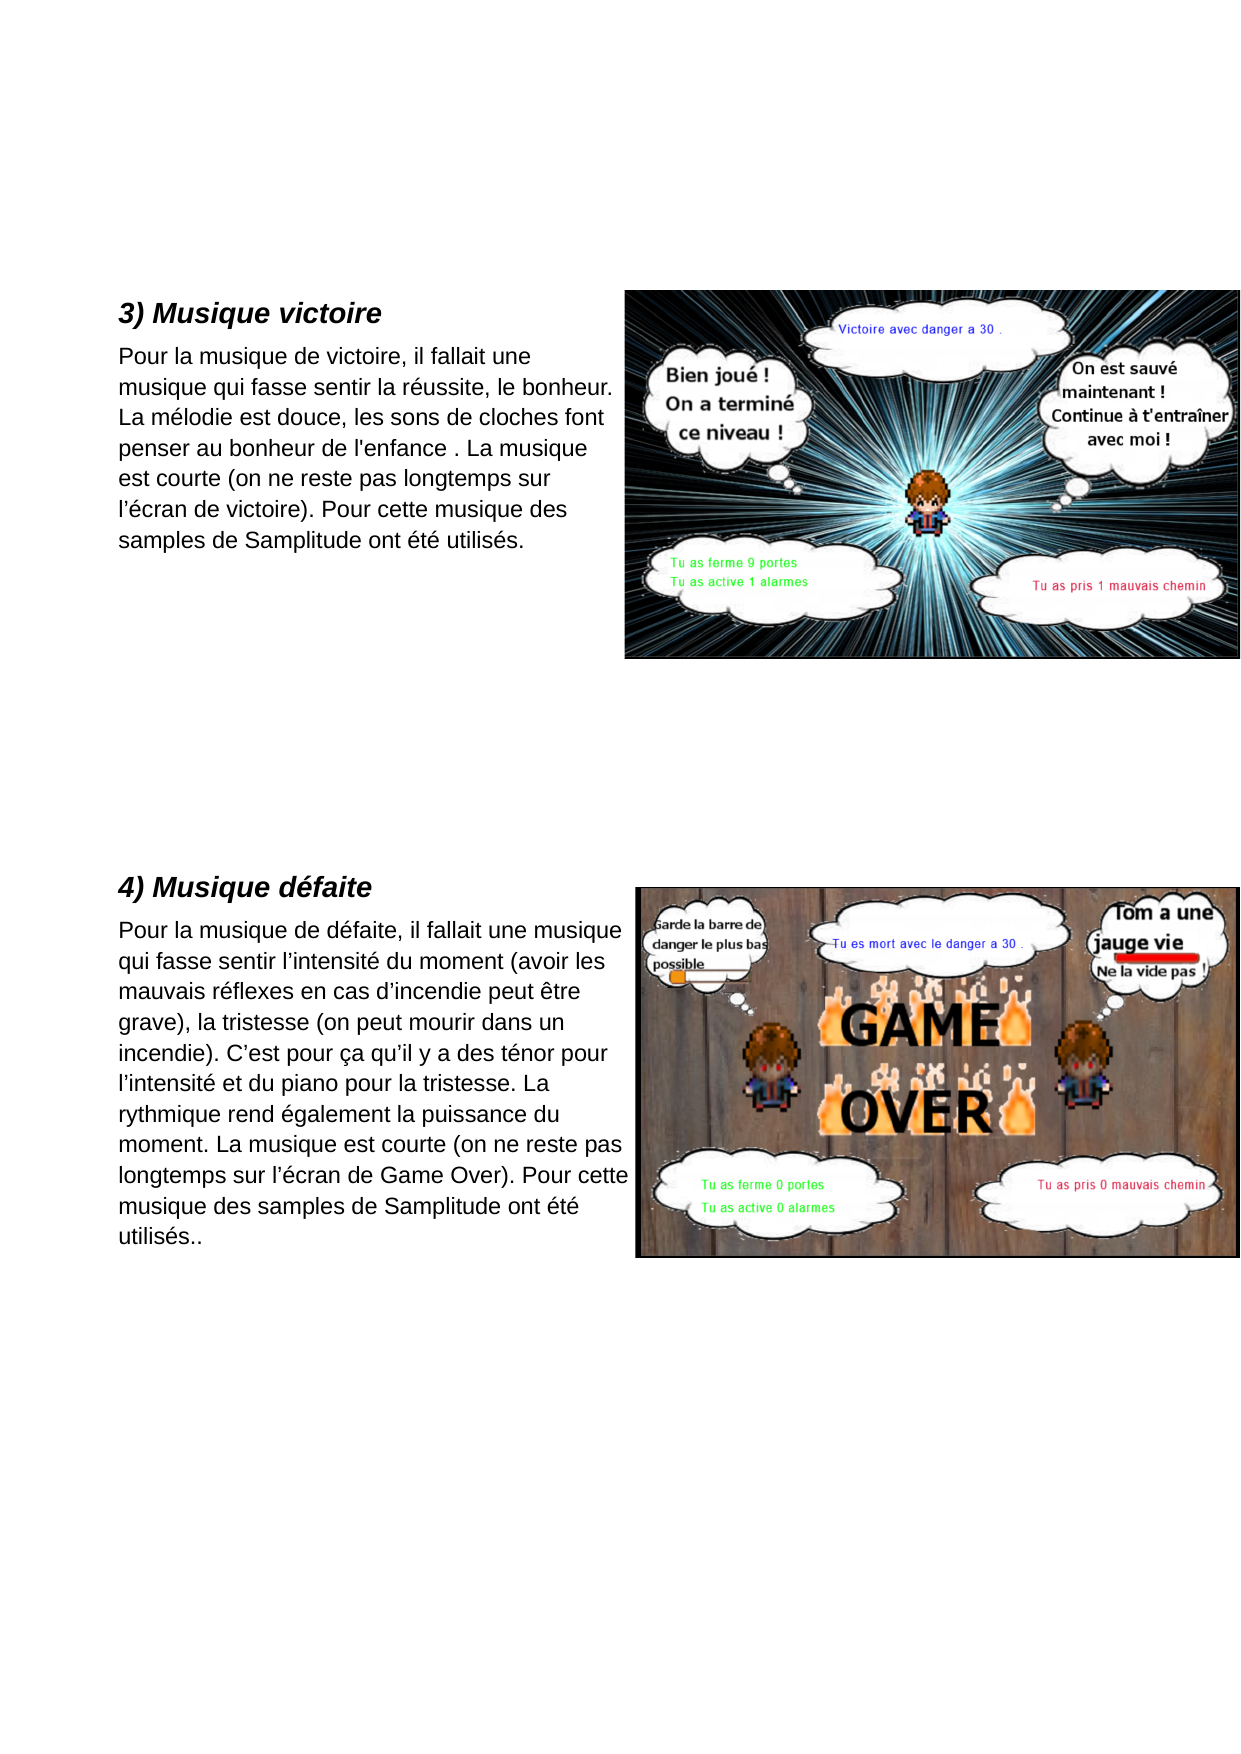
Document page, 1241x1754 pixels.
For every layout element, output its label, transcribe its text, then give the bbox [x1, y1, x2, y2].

text Pour la musique de défaite, il fallait une musique qui fasse sentir l’intensité du moment (avoir les mauvais réflexes en cas d’incendie peut être grave), la tristesse (on peut mourir dans un incendie). C’est pour ça qu’il y a des ténor pour l’intensité et du piano pour la tristesse. La rythmique rend également la puissance du moment. La musique est courte (on ne reste pas longtemps sur l’écran de Game Over). Pour cette musique des samples de Samplitude ont été utilisés.. [118, 916, 635, 1249]
text Pour la musique de victoire, il fallait une musique qui fasse sentir la réussite, le bonheur. La mélodie est douce, les sons de cloches font penser au bonheur de l'enfance . La musique est courte (on ne reste pas longtemps sur l’écran de victoire). Pour cette musique des samples de Samplitude ont été utilisés. [118, 342, 624, 553]
subtitle 4) Musique défaite [118, 870, 1122, 904]
subtitle 3) Musique victoire [118, 296, 624, 330]
